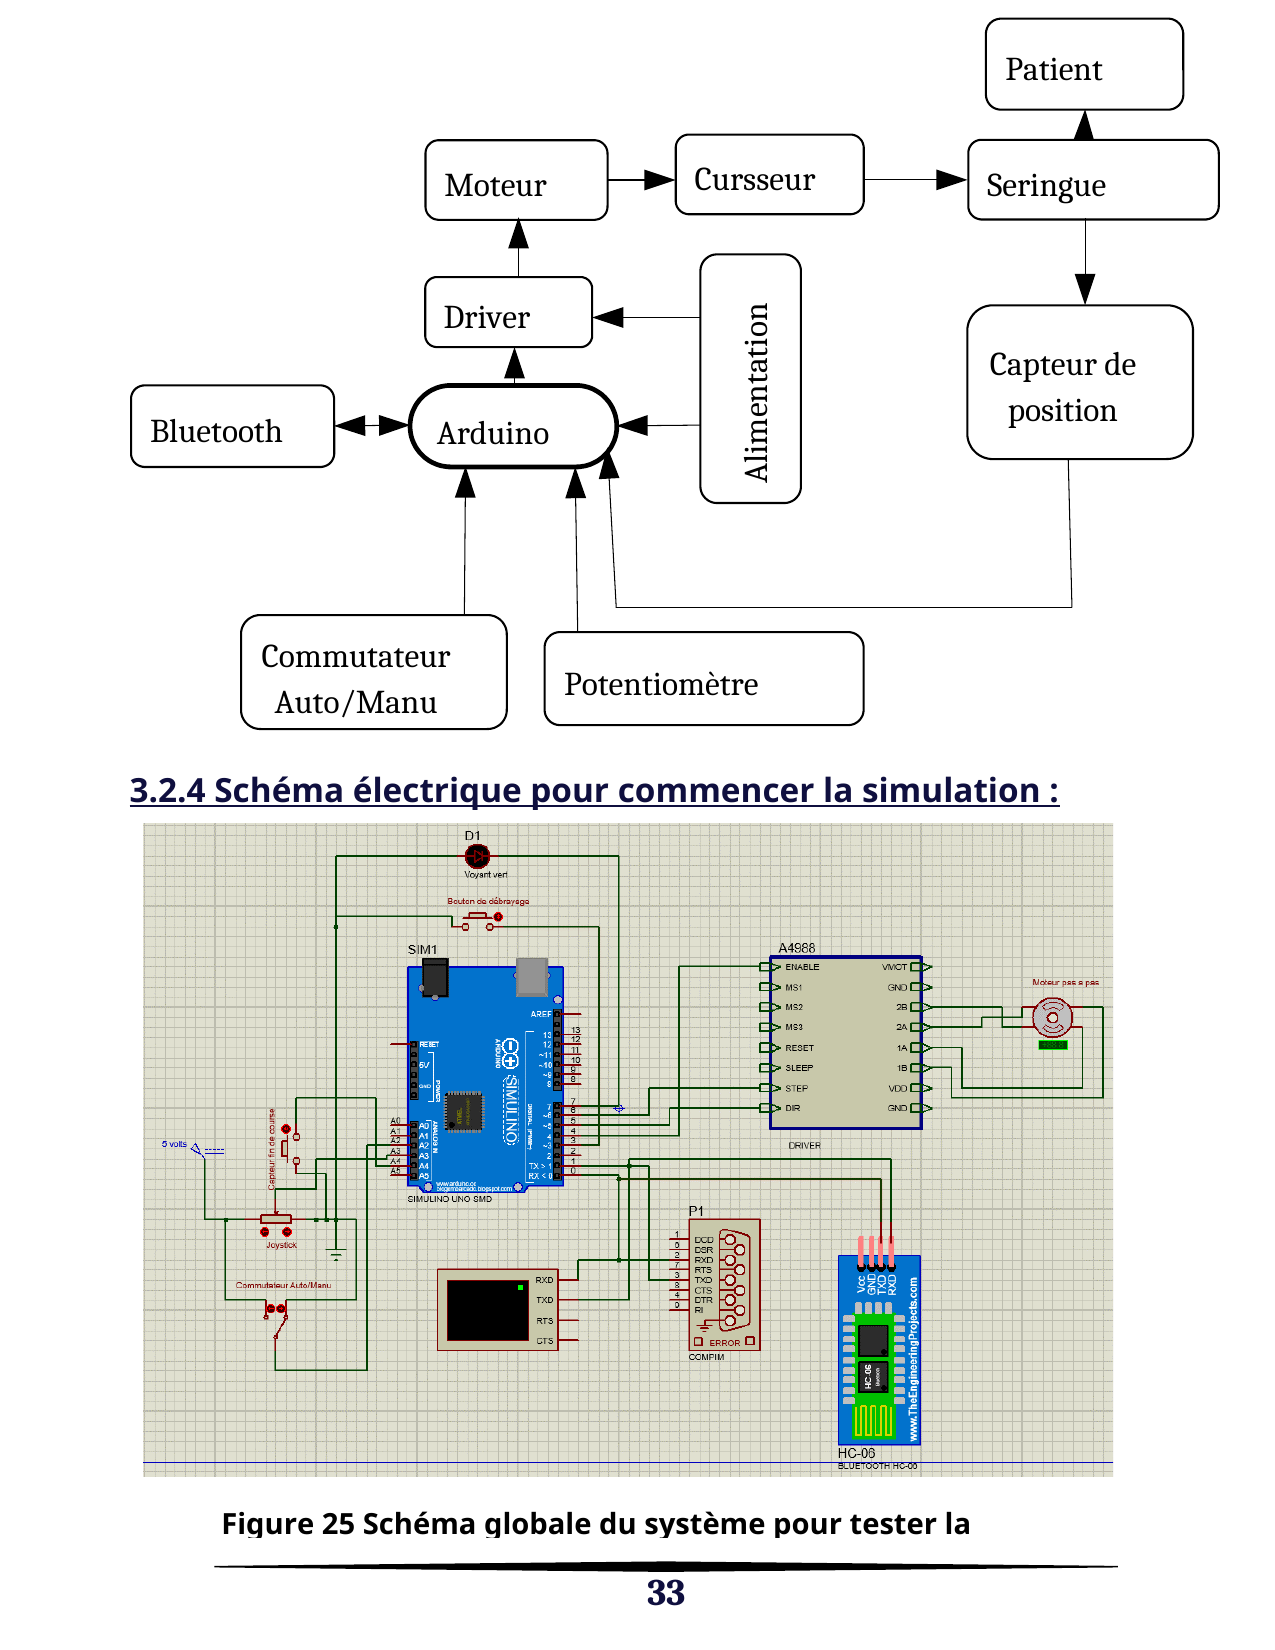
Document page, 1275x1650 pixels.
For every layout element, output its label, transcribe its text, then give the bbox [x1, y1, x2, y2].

text Figure 25 Schéma globale du système pour tester la simulation. [221, 1503, 1106, 1538]
text 3.2.4 Schéma électrique pour commencer la simulation : [129, 766, 1107, 812]
